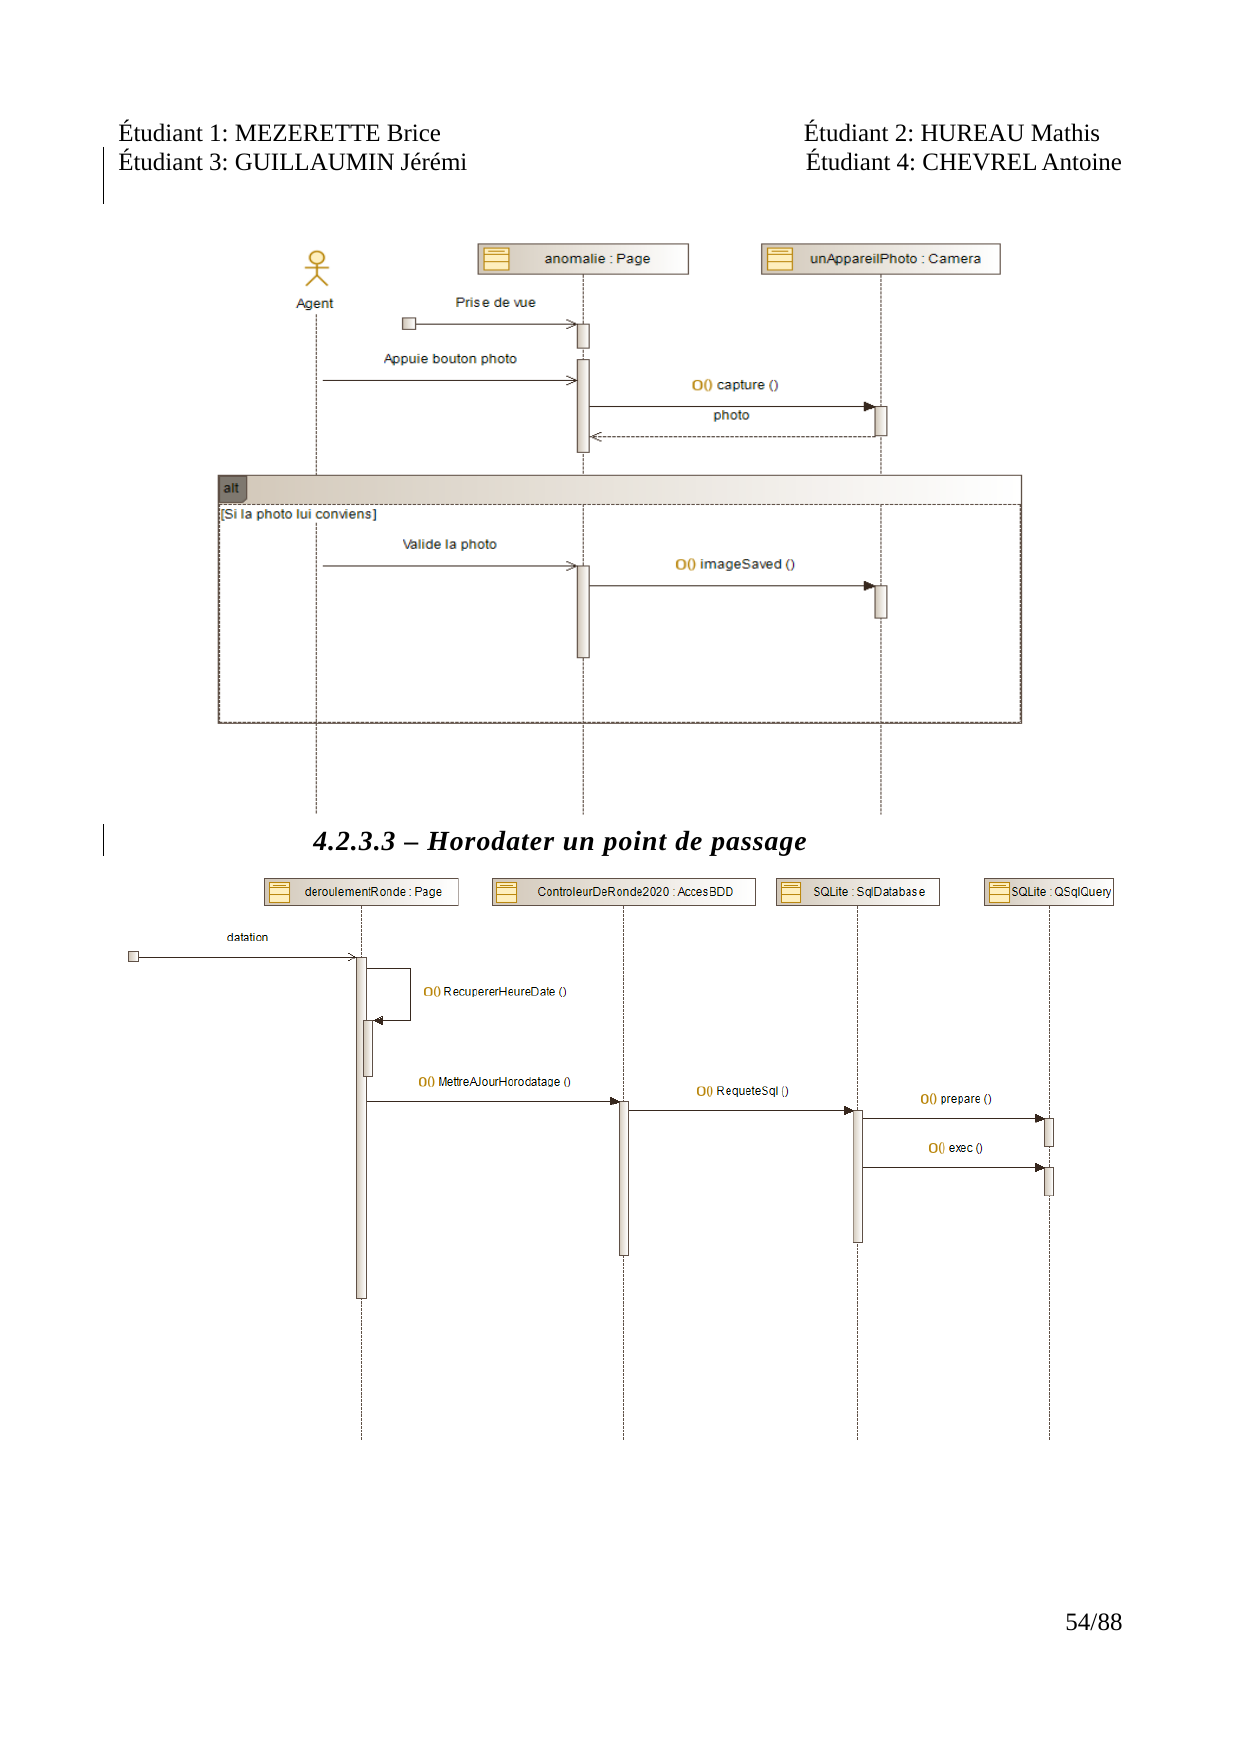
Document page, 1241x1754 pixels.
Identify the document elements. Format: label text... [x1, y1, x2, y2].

subtitle 4.2.3.3 – Horodater un point de passage [118, 234, 1122, 856]
picture [118, 868, 1123, 1450]
picture [206, 233, 1034, 825]
